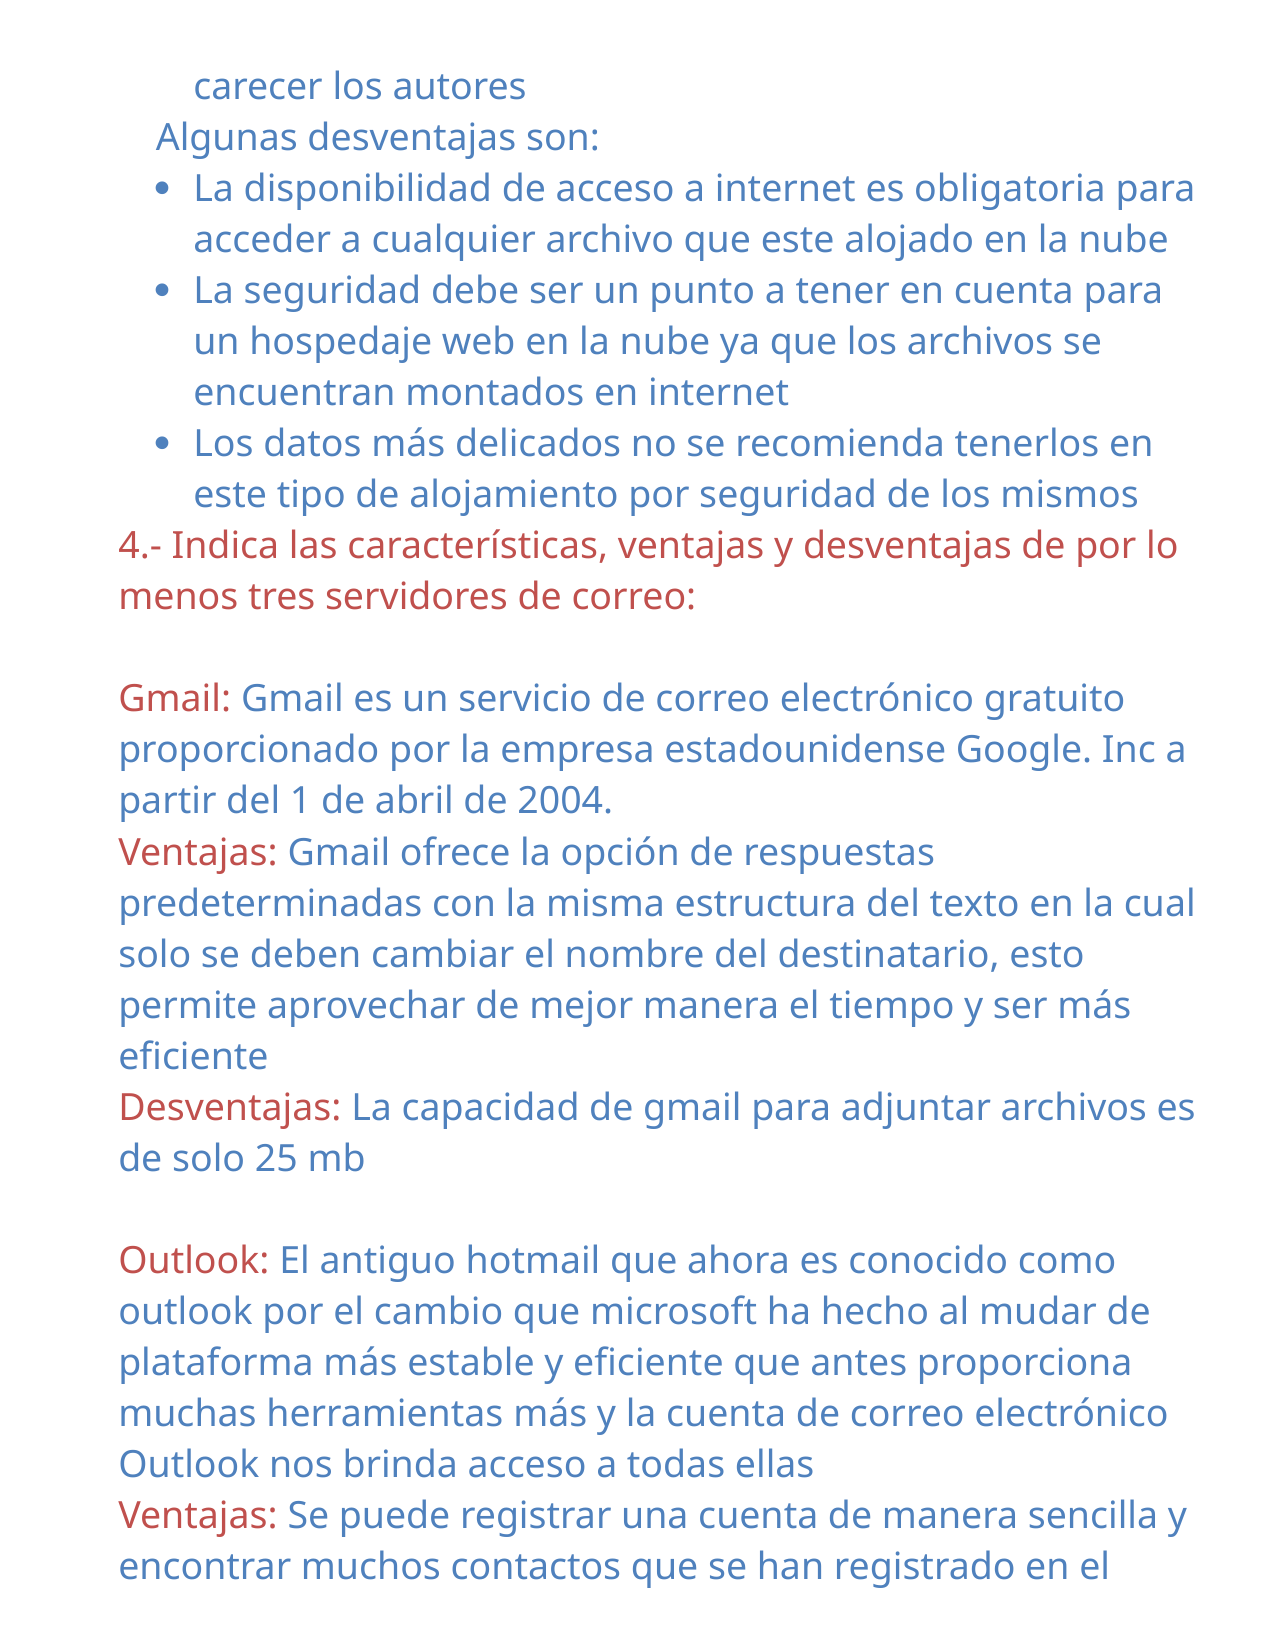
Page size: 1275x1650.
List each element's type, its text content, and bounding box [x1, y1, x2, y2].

text 4.- Indica las características, ventajas y desventajas de por lo menos tres servidores de correo: [118, 518, 1205, 621]
text Ventajas: Se puede registrar una cuenta de manera sencilla y encontrar muchos contactos que se han registrado en el [118, 1488, 1205, 1590]
text Desventajas: La capacidad de gmail para adjuntar archivos es de solo 25 mb [118, 1080, 1205, 1182]
text Algunas desventajas son: [156, 110, 1205, 161]
list La disponibilidad de acceso a internet es obligatoria para acceder a cualquier archivo que este alojado en la nube [156, 161, 1205, 263]
text Ventajas: Gmail ofrece la opción de respuestas predeterminadas con la misma estructura del texto en la cual solo se deben cambiar el nombre del destinatario, esto permite aprovechar de mejor manera el tiempo y ser más eficiente [118, 825, 1205, 1080]
list carecer los autores [156, 59, 1205, 110]
text Outlook: El antiguo hotmail que ahora es conocido como outlook por el cambio que microsoft ha hecho al mudar de plataforma más estable y eficiente que antes proporciona muchas herramientas más y la cuenta de correo electrónico Outlook nos brinda acceso a todas ellas [118, 1233, 1205, 1488]
list La seguridad debe ser un punto a tener en cuenta para un hospedaje web en la nube ya que los archivos se encuentran montados en internet [156, 263, 1205, 416]
text Gmail: Gmail es un servicio de correo electrónico gratuito proporcionado por la empresa estadounidense Google. Inc a partir del 1 de abril de 2004. [118, 672, 1205, 825]
list Los datos más delicados no se recomienda tenerlos en este tipo de alojamiento por seguridad de los mismos [156, 416, 1205, 518]
